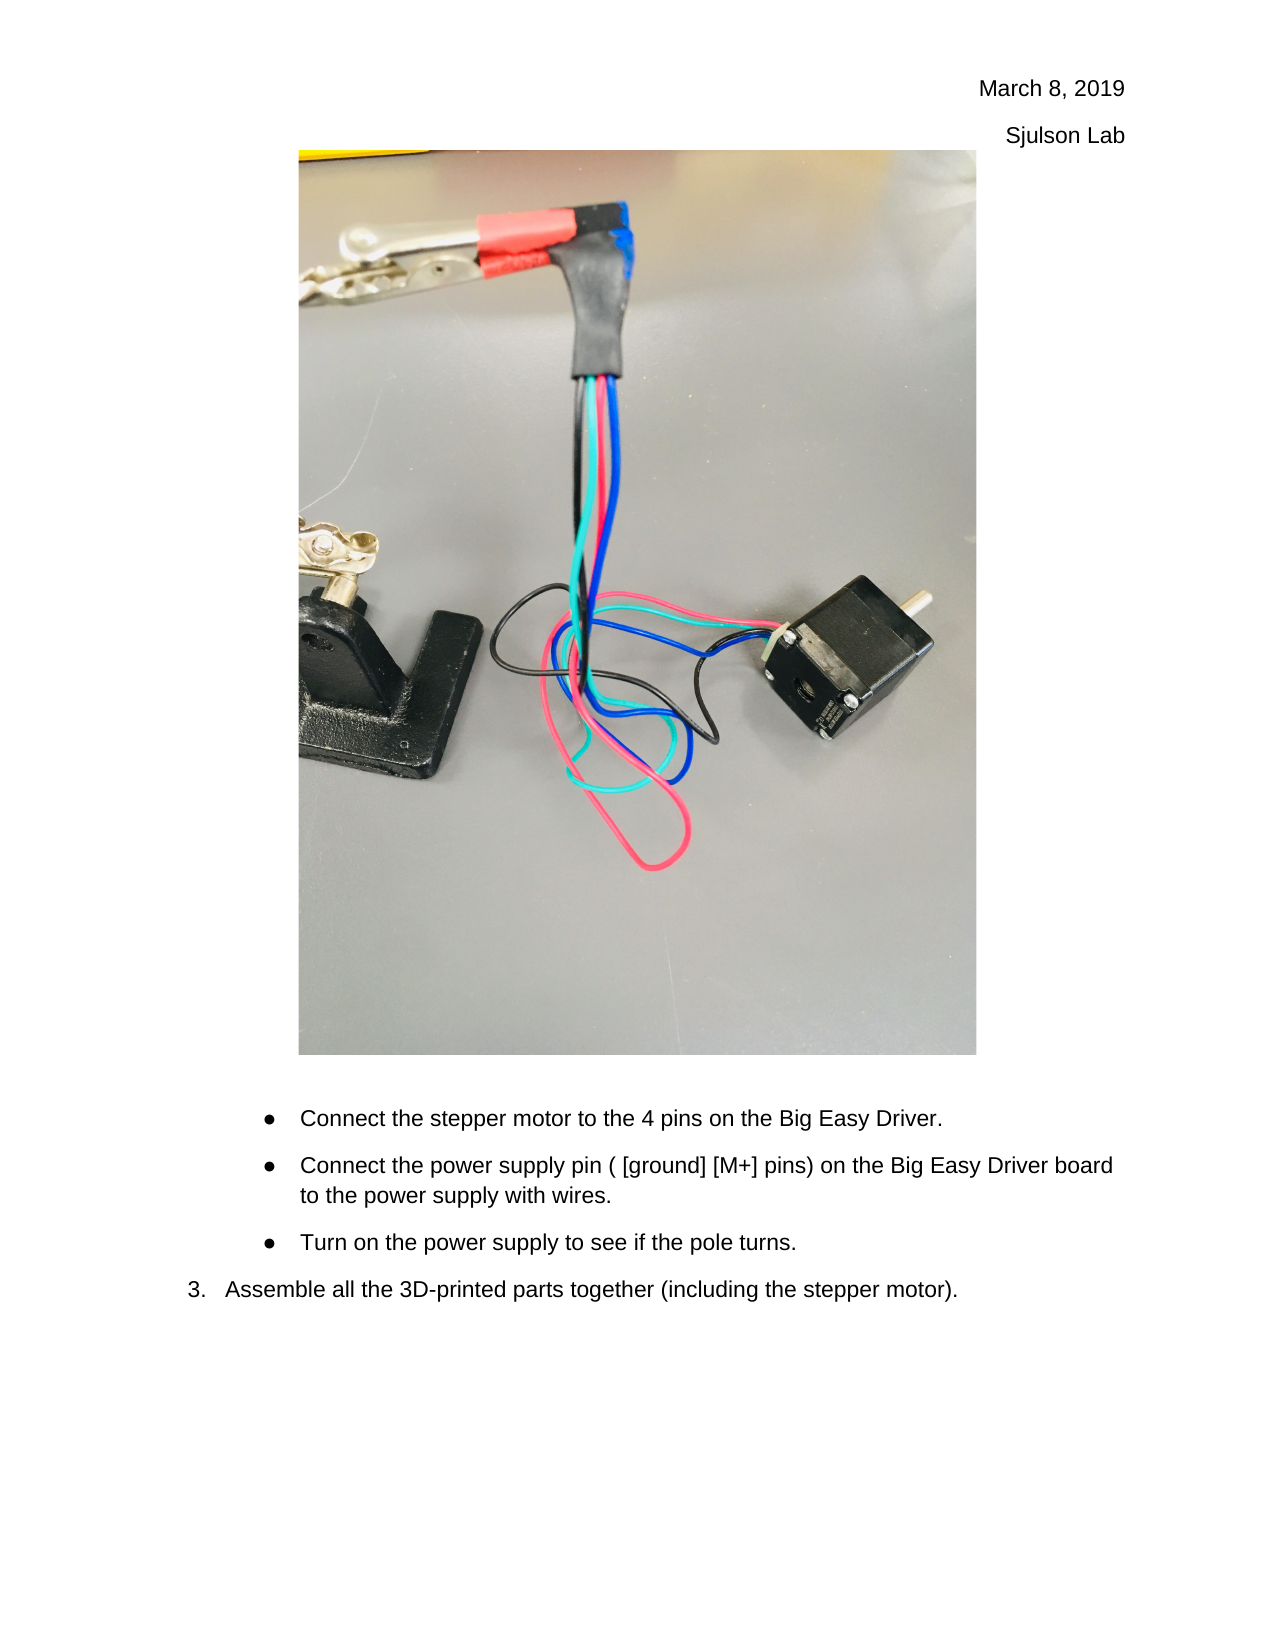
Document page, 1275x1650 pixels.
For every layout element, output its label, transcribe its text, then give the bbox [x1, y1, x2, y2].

list Assemble all the 3D-printed parts together (including the stepper motor). [187, 1276, 1125, 1302]
picture [298, 150, 977, 1055]
list Connect the power supply pin ( [ground] [M+] pins) on the Big Easy Driver board to the power supply with wires. [262, 1152, 1125, 1208]
list Turn on the power supply to see if the pole turns. [262, 1229, 1125, 1255]
list Connect the stepper motor to the 4 pins on the Big Easy Driver. [262, 1105, 1125, 1131]
